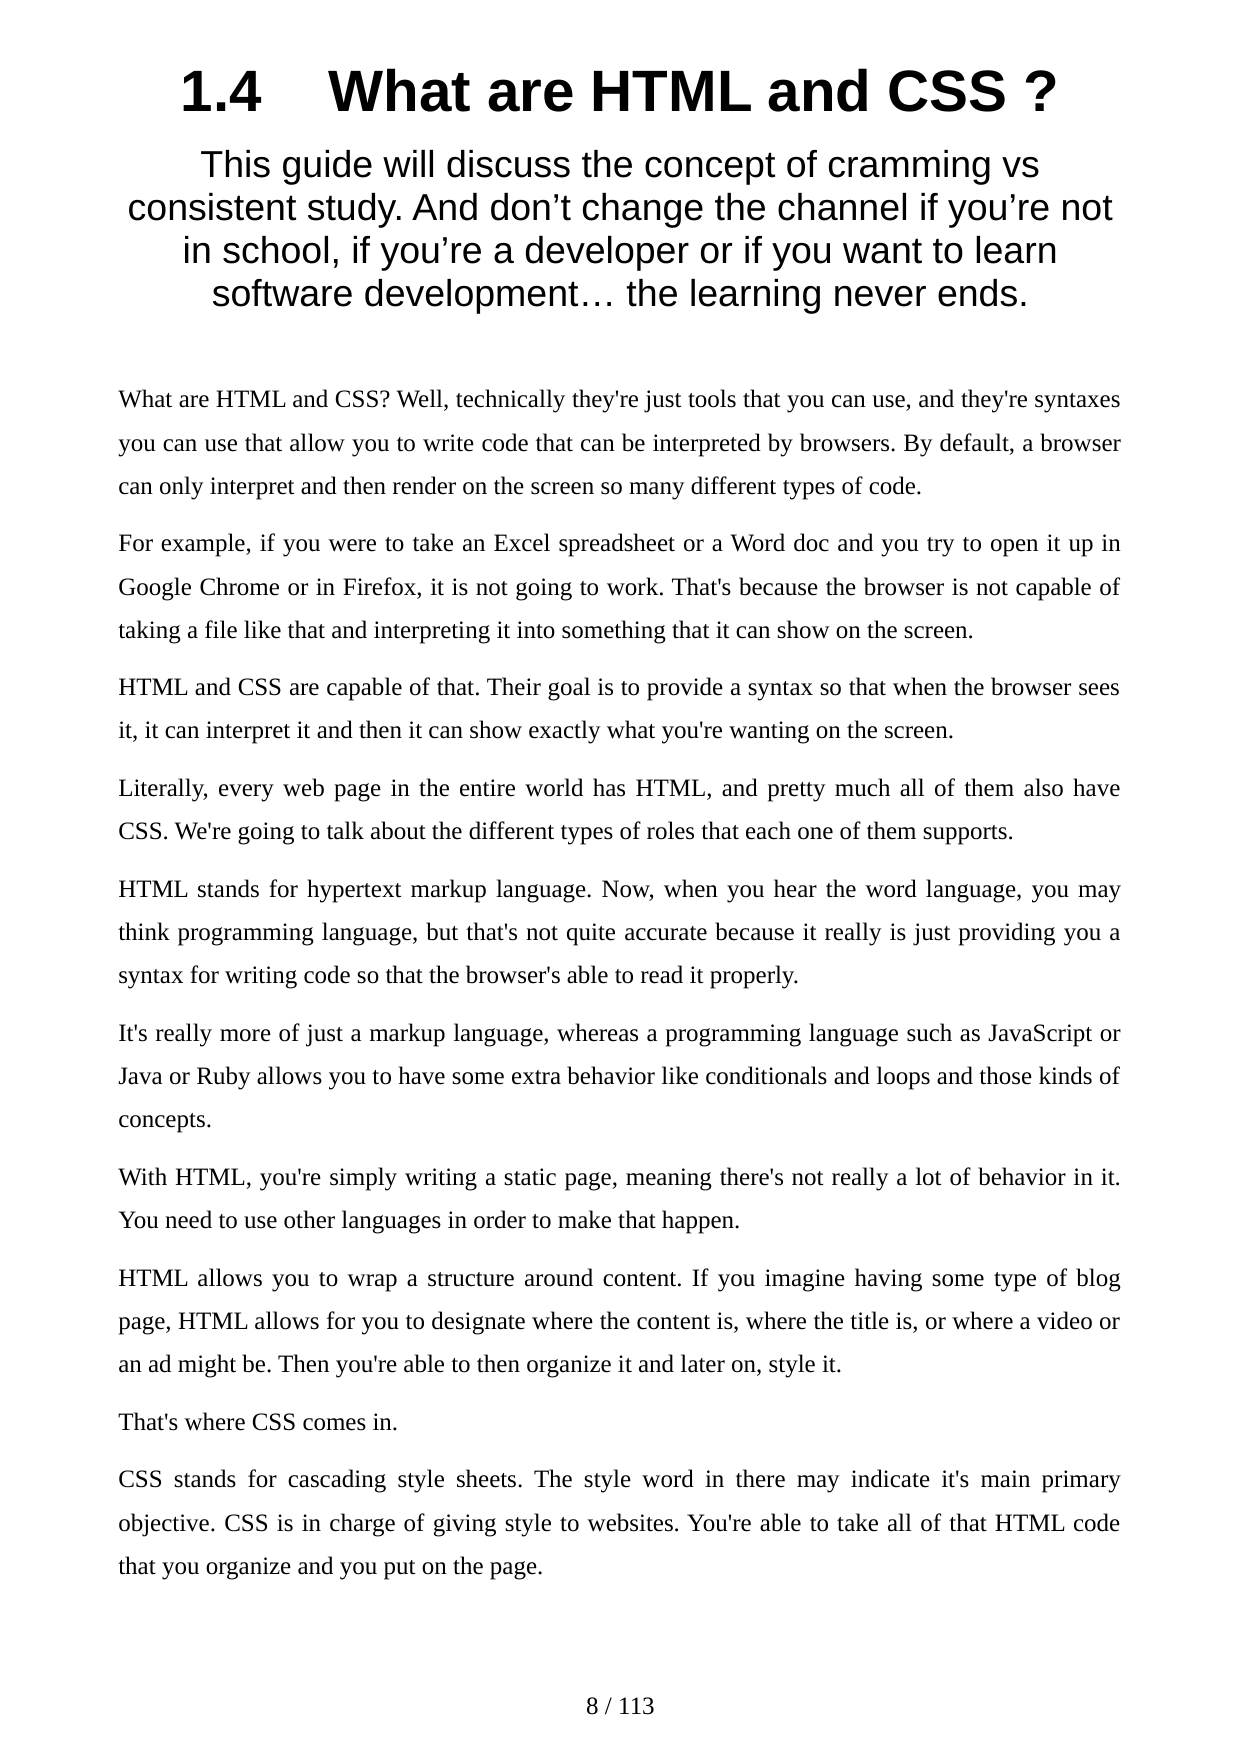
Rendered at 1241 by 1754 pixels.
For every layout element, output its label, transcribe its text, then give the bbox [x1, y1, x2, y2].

text It's really more of just a markup language, whereas a programming language such as JavaScript or Java or Ruby allows you to have some extra behavior like conditionals and loops and those kinds of concepts. [118, 1018, 1122, 1133]
text What are HTML and CSS? Well, technically they're just tools that you can use, and they're syntaxes you can use that allow you to write code that can be interpreted by browsers. By default, a browser can only interpret and then render on the screen so many different types of code. [118, 384, 1122, 499]
text CSS stands for cascading style sheets. The style word in there may indicate it's main primary objective. CSS is in charge of giving style to websites. You're able to take all of that HTML code that you organize and you put on the page. [118, 1464, 1122, 1579]
subtitle This guide will discuss the concept of cramming vs consistent study. And don’t change the channel if you’re not in school, if you’re a developer or if you want to learn software development… the learning never ends. [118, 142, 1122, 314]
text HTML and CSS are capable of that. Their goal is to provide a syntax so that when the browser sees it, it can interpret it and then it can show exactly what you're wanting on the screen. [118, 672, 1122, 744]
text HTML allows you to wrap a structure around content. If you imagine having some type of blog page, HTML allows for you to designate where the content is, where the title is, or where a video or an ad might be. Then you're able to then organize it and later on, style it. [118, 1263, 1122, 1378]
title 1.4 What are HTML and CSS ? [118, 56, 1122, 123]
text That's where CSS comes in. [118, 1407, 1122, 1436]
text HTML stands for hypertext markup language. Now, when you hear the word language, you may think programming language, but that's not quite accurate because it really is just providing you a syntax for writing code so that the browser's able to read it properly. [118, 874, 1122, 989]
text With HTML, you're simply writing a static page, meaning there's not really a lot of behavior in it. You need to use other languages in order to make that happen. [118, 1162, 1122, 1234]
text For example, if you were to take an Excel spreadsheet or a Word doc and you try to open it up in Google Chrome or in Firefox, it is not going to work. That's because the browser is not capable of taking a file like that and interpreting it into something that it can show on the screen. [118, 528, 1122, 643]
text Literally, every web page in the entire world has HTML, and pretty much all of them also have CSS. We're going to talk about the different types of roles that each one of them supports. [118, 773, 1122, 845]
